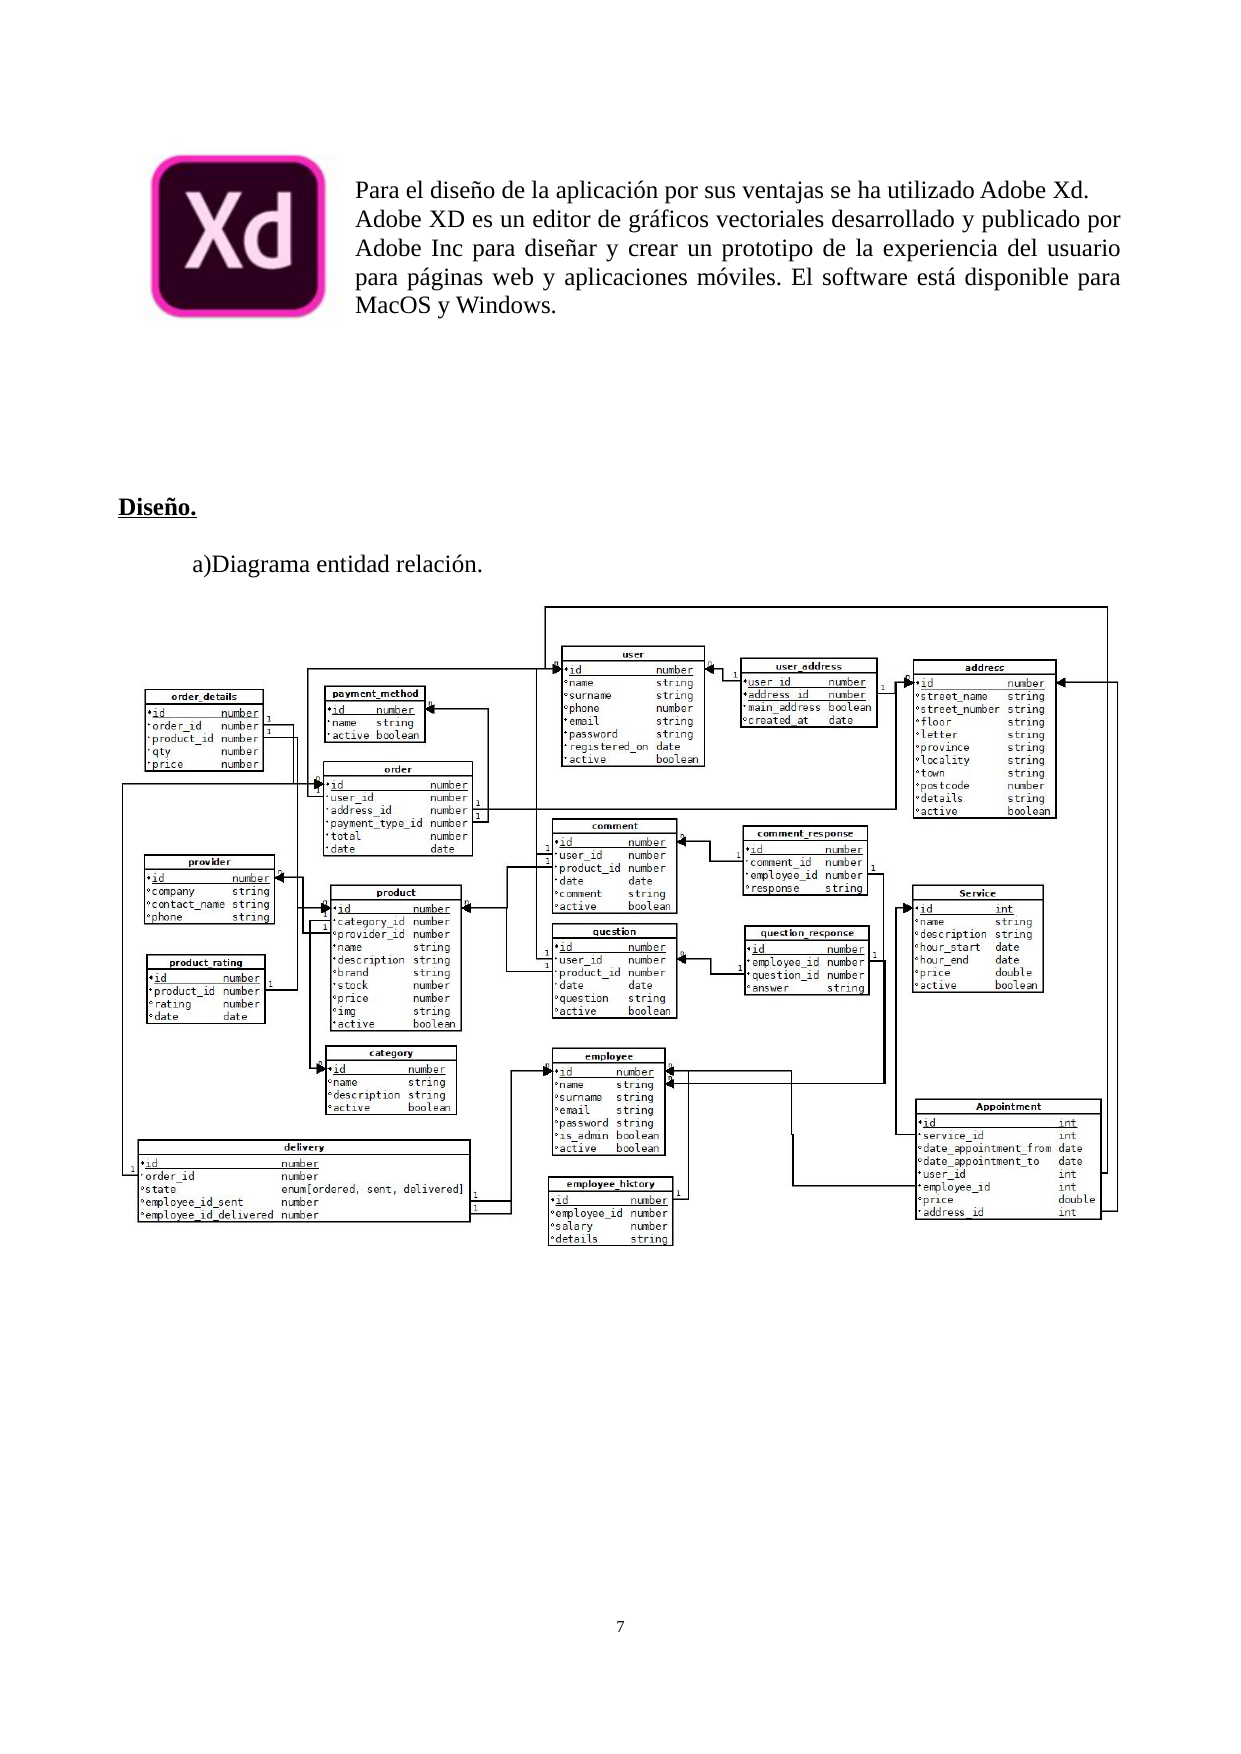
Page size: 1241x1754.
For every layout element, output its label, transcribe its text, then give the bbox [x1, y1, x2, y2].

picture [122, 606, 1119, 1246]
text Diseño. [118, 492, 1122, 521]
picture [127, 141, 355, 332]
text a)Diagrama entidad relación. [118, 549, 1122, 578]
text Adobe XD es un editor de gráficos vectoriales desarrollado y publicado por Adobe Inc para diseñar y crear un prototipo de la experiencia del usuario para páginas web y aplicaciones móviles. El software está disponible para MacOS y Windows. [355, 204, 1122, 319]
text Para el diseño de la aplicación por sus ventajas se ha utilizado Adobe Xd. [355, 176, 1122, 204]
